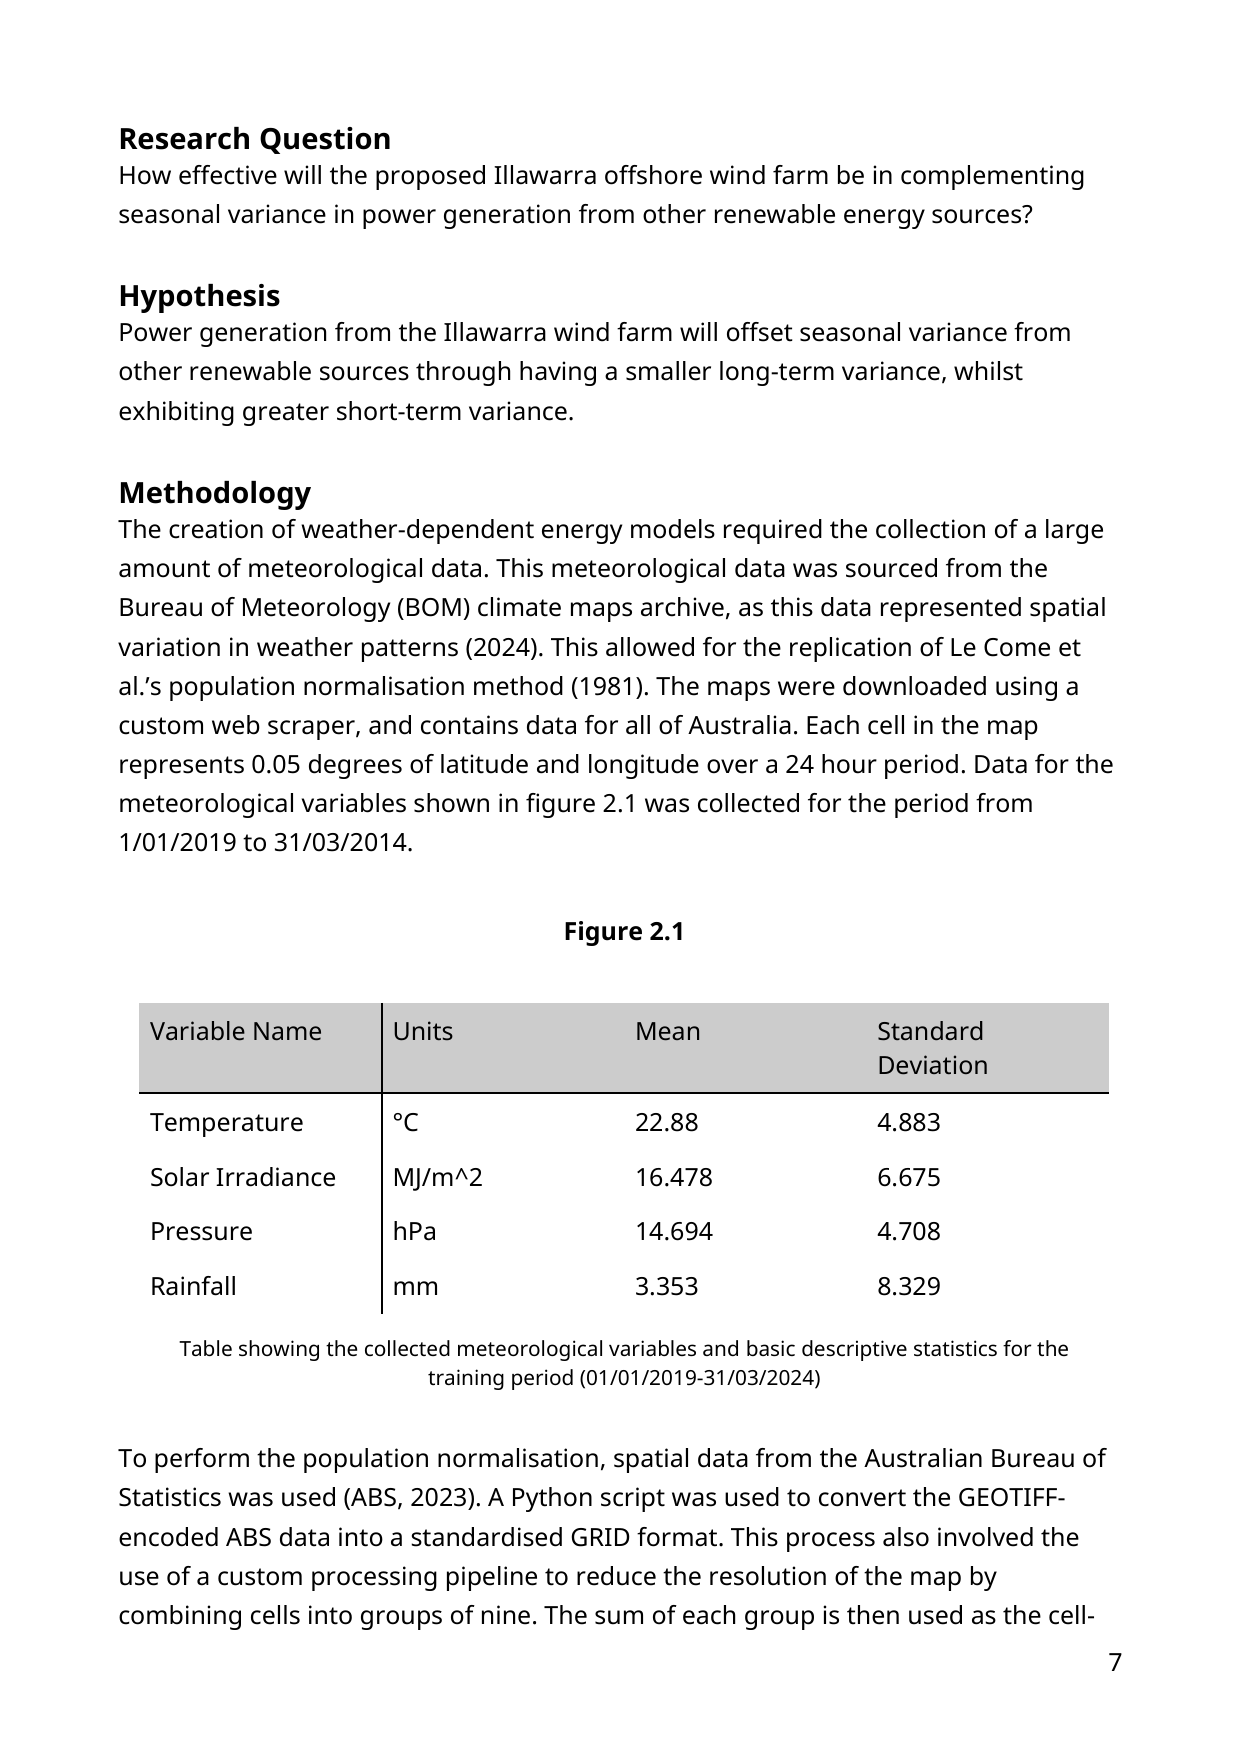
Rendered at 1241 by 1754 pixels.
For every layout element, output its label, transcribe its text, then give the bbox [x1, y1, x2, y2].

table_cell 4.708 [867, 1204, 1109, 1258]
table_cell 16.478 [624, 1149, 867, 1204]
subtitle Research Question [118, 118, 1122, 158]
subtitle Hypothesis [118, 275, 1122, 315]
subtitle Methodology [118, 472, 1122, 512]
table_header Units [383, 1003, 624, 1092]
table_cell Temperature [139, 1094, 381, 1149]
table_cell 3.353 [624, 1259, 867, 1313]
text To perform the population normalisation, spatial data from the Australian Bureau of Statistics was used (ABS, 2023). A Python script was used to convert the GEOTIFF-encoded ABS data into a standardised GRID format. This process also involved the use of a custom processing pipeline to reduce the resolution of the map by combining cells into groups of nine. The sum of each group is then used as the cell- [118, 1441, 1122, 1632]
table_cell 4.883 [867, 1094, 1109, 1149]
table_cell mm [383, 1259, 624, 1313]
table_cell 8.329 [867, 1259, 1109, 1313]
table_cell 6.675 [867, 1149, 1109, 1204]
text The creation of weather-dependent energy models required the collection of a large amount of meteorological data. This meteorological data was sourced from the Bureau of Meteorology (BOM) climate maps archive, as this data represented spatial variation in weather patterns (2024). This allowed for the replication of Le Come et al.’s population normalisation method (1981). The maps were downloaded using a custom web scraper, and contains data for all of Australia. Each cell in the map represents 0.05 degrees of latitude and longitude over a 24 hour period. Data for the meteorological variables shown in figure 2.1 was collected for the period from 1/01/2019 to 31/03/2014. [118, 512, 1122, 859]
table_cell 22.88 [624, 1094, 867, 1149]
table_header Standard Deviation [867, 1003, 1109, 1092]
table_cell Table showing the collected meteorological variables and basic descriptive statistics for the training period (01/01/2019-31/03/2024) [129, 1324, 1119, 1402]
table_cell MJ/m^2 [383, 1149, 624, 1204]
text Power generation from the Illawarra wind farm will offset seasonal variance from other renewable sources through having a smaller long-term variance, whilst exhibiting greater short-term variance. [118, 315, 1122, 427]
table_header Figure 2.1 [129, 904, 1119, 958]
table_cell [129, 958, 1119, 1324]
table_cell 14.694 [624, 1204, 867, 1258]
table_header Mean [624, 1003, 867, 1092]
table_cell hPa [383, 1204, 624, 1258]
table_cell Solar Irradiance [139, 1149, 381, 1204]
table_cell Rainfall [139, 1259, 381, 1313]
table_header Variable Name [139, 1003, 381, 1092]
text How effective will the proposed Illawarra offshore wind farm be in complementing seasonal variance in power generation from other renewable energy sources? [118, 158, 1122, 231]
table_cell Pressure [139, 1204, 381, 1258]
table_cell °C [383, 1094, 624, 1149]
